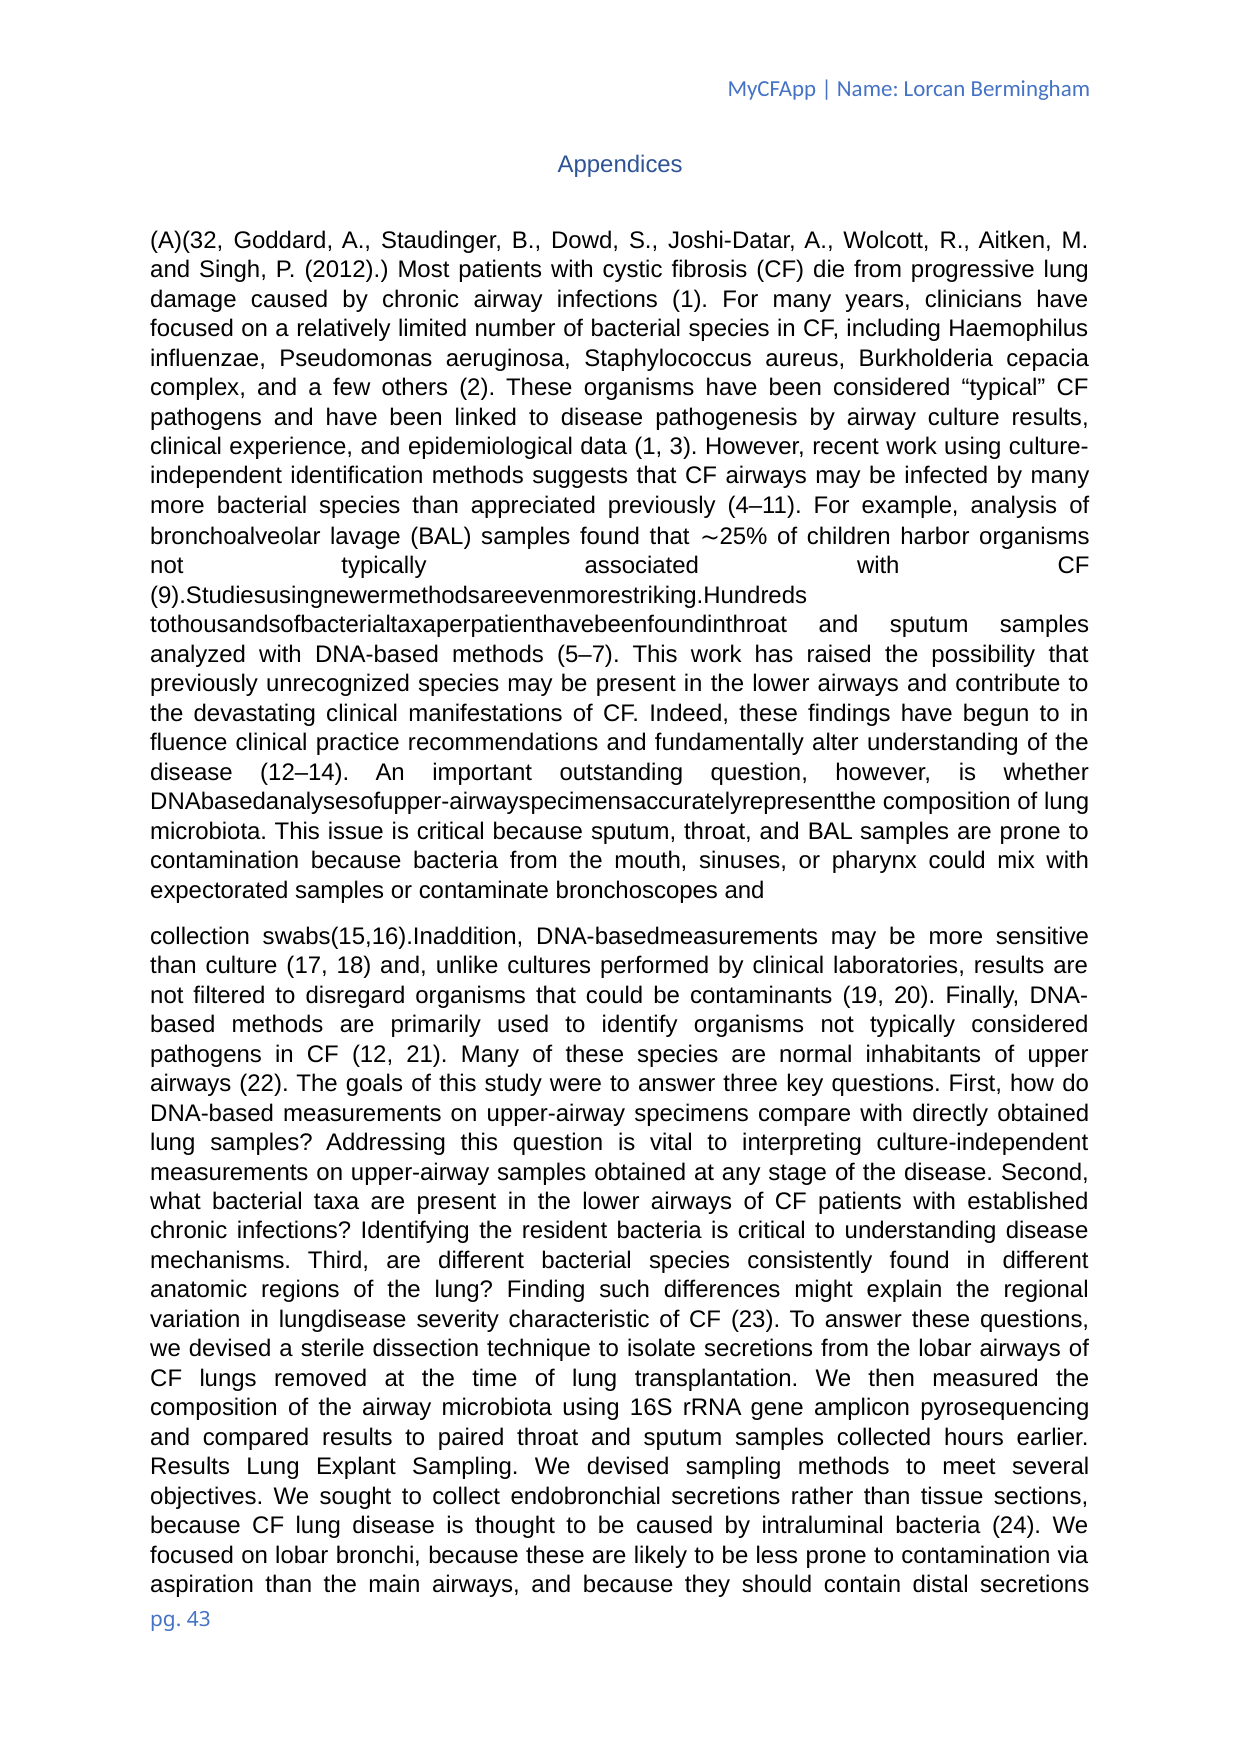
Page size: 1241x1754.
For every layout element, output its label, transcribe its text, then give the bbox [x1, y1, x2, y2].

subtitle Appendices [150, 150, 1090, 178]
text (A)(32, Goddard, A., Staudinger, B., Dowd, S., Joshi-Datar, A., Wolcott, R., Aitken, M. and Singh, P. (2012).) Most patients with cystic ﬁbrosis (CF) die from progressive lung damage caused by chronic airway infections (1). For many years, clinicians have focused on a relatively limited number of bacterial species in CF, including Haemophilus inﬂuenzae, Pseudomonas aeruginosa, Staphylococcus aureus, Burkholderia cepacia complex, and a few others (2). These organisms have been considered “typical” CF pathogens and have been linked to disease pathogenesis by airway culture results, clinical experience, and epidemiological data (1, 3). However, recent work using culture-independent identiﬁcation methods suggests that CF airways may be infected by many more bacterial species than appreciated previously (4–11). For example, analysis of bronchoalveolar lavage (BAL) samples found that ∼25% of children harbor organisms not typically associated with CF (9).Studiesusingnewermethodsareevenmorestriking.Hundreds tothousandsofbacterialtaxaperpatienthavebeenfoundinthroat and sputum samples analyzed with DNA-based methods (5–7). This work has raised the possibility that previously unrecognized species may be present in the lower airways and contribute to the devastating clinical manifestations of CF. Indeed, these ﬁndings have begun to in ﬂuence clinical practice recommendations and fundamentally alter understanding of the disease (12–14). An important outstanding question, however, is whether DNAbasedanalysesofupper-airwayspecimensaccuratelyrepresentthe composition of lung microbiota. This issue is critical because sputum, throat, and BAL samples are prone to contamination because bacteria from the mouth, sinuses, or pharynx could mix with expectorated samples or contaminate bronchoscopes and [150, 226, 1090, 903]
text collection swabs(15,16).Inaddition, DNA-basedmeasurements may be more sensitive than culture (17, 18) and, unlike cultures performed by clinical laboratories, results are not ﬁltered to disregard organisms that could be contaminants (19, 20). Finally, DNA-based methods are primarily used to identify organisms not typically considered pathogens in CF (12, 21). Many of these species are normal inhabitants of upper airways (22). The goals of this study were to answer three key questions. First, how do DNA-based measurements on upper-airway specimens compare with directly obtained lung samples? Addressing this question is vital to interpreting culture-independent measurements on upper-airway samples obtained at any stage of the disease. Second, what bacterial taxa are present in the lower airways of CF patients with established chronic infections? Identifying the resident bacteria is critical to understanding disease mechanisms. Third, are different bacterial species consistently found in different anatomic regions of the lung? Finding such differences might explain the regional variation in lungdisease severity characteristic of CF (23). To answer these questions, we devised a sterile dissection technique to isolate secretions from the lobar airways of CF lungs removed at the time of lung transplantation. We then measured the composition of the airway microbiota using 16S rRNA gene amplicon pyrosequencing and compared results to paired throat and sputum samples collected hours earlier. Results Lung Explant Sampling. We devised sampling methods to meet several objectives. We sought to collect endobronchial secretions rather than tissue sections, because CF lung disease is thought to be caused by intraluminal bacteria (24). We focused on lobar bronchi, because these are likely to be less prone to contamination via aspiration than the main airways, and because they should contain distal secretions [150, 922, 1090, 1598]
